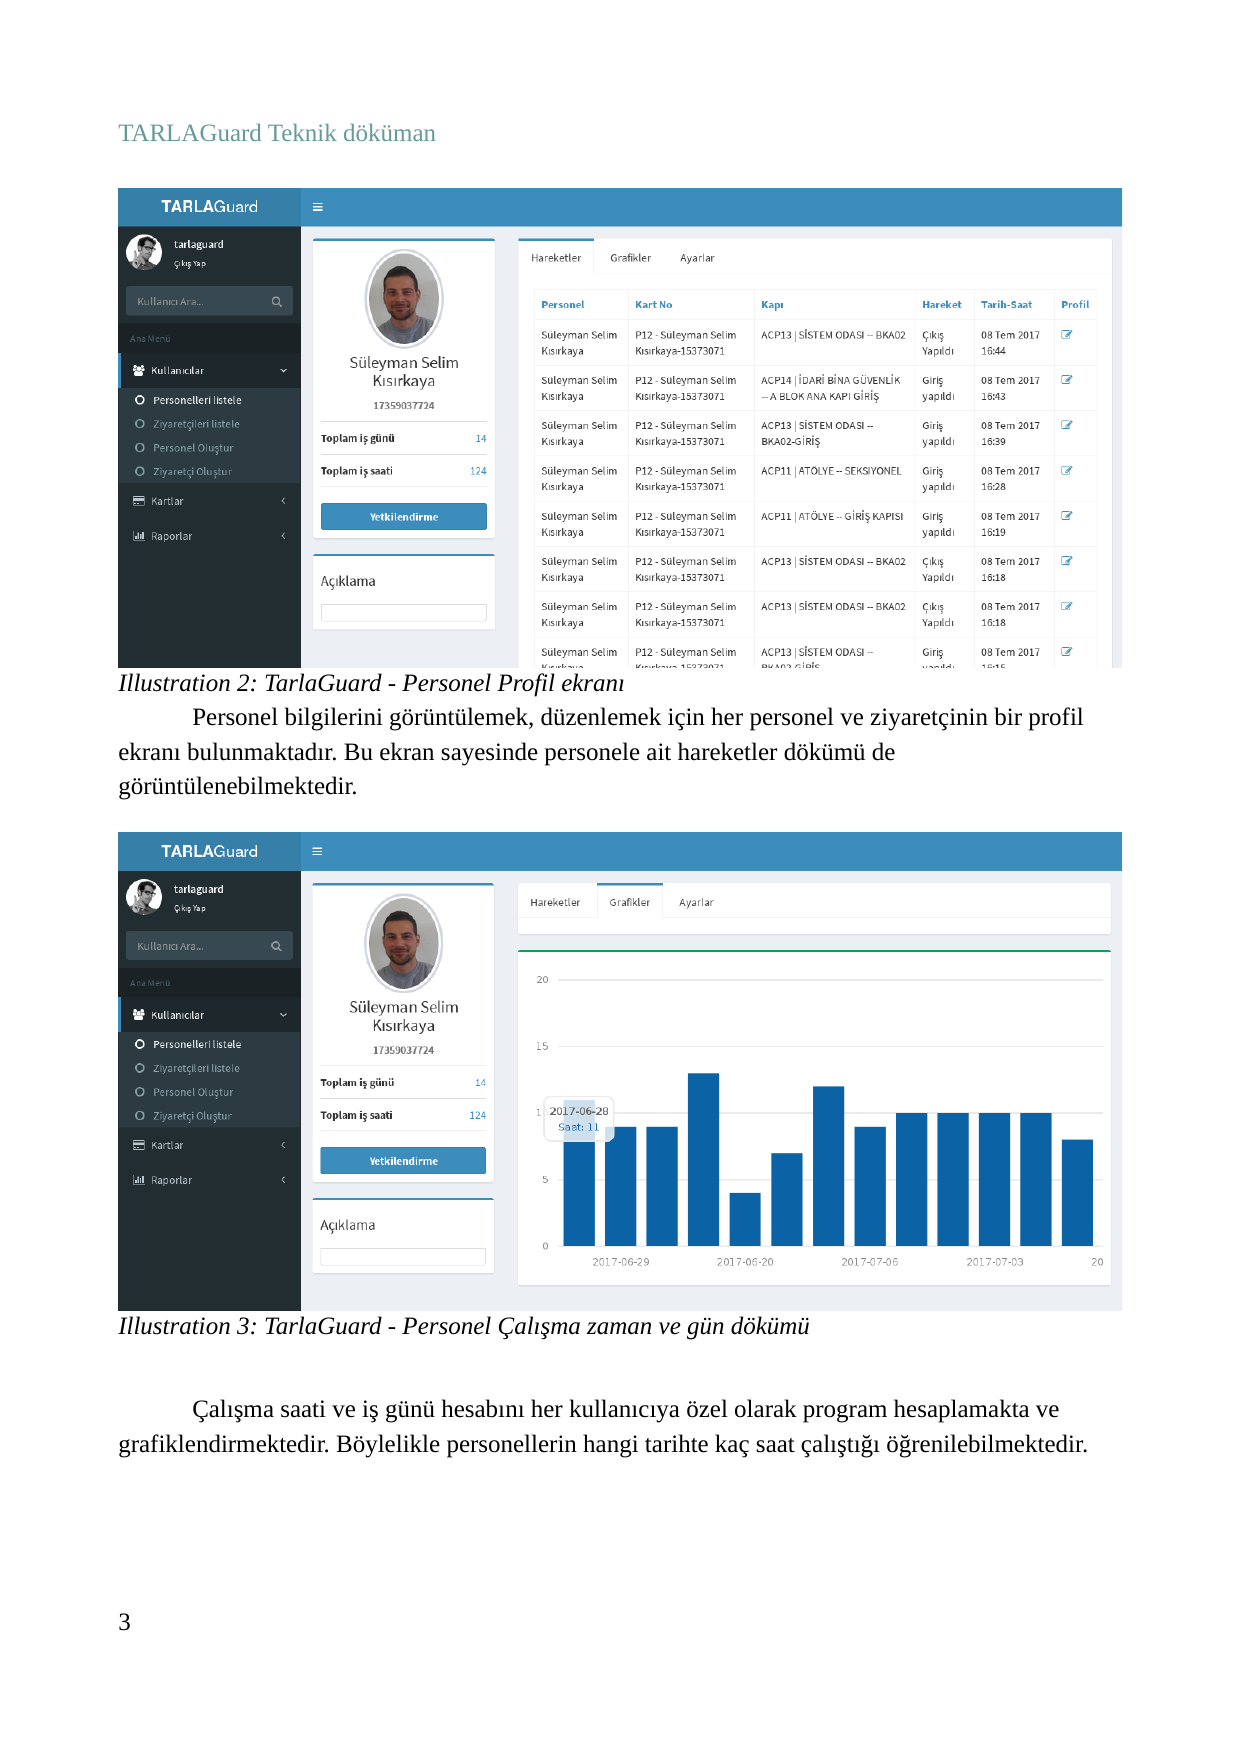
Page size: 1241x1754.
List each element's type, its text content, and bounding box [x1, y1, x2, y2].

picture [118, 832, 1123, 1311]
text Personel bilgilerini görüntülemek, düzenlemek için her personel ve ziyaretçinin bir profil ekranı bulunmaktadır. Bu ekran sayesinde personele ait hareketler dökümü de görüntülenebilmektedir. [118, 697, 1122, 800]
text Illustration 3: TarlaGuard - Personel Çalışma zaman ve gün dökümü [118, 1311, 1122, 1340]
text Illustration 2: TarlaGuard - Personel Profil ekranı [118, 668, 1122, 697]
text [118, 176, 1122, 188]
picture [118, 188, 1123, 668]
text Çalışma saati ve iş günü hesabını her kullanıcıya özel olarak program hesaplamakta ve grafiklendirmektedir. Böylelikle personellerin hangi tarihte kaç saat çalıştığı öğrenilebilmektedir. [118, 1394, 1122, 1458]
